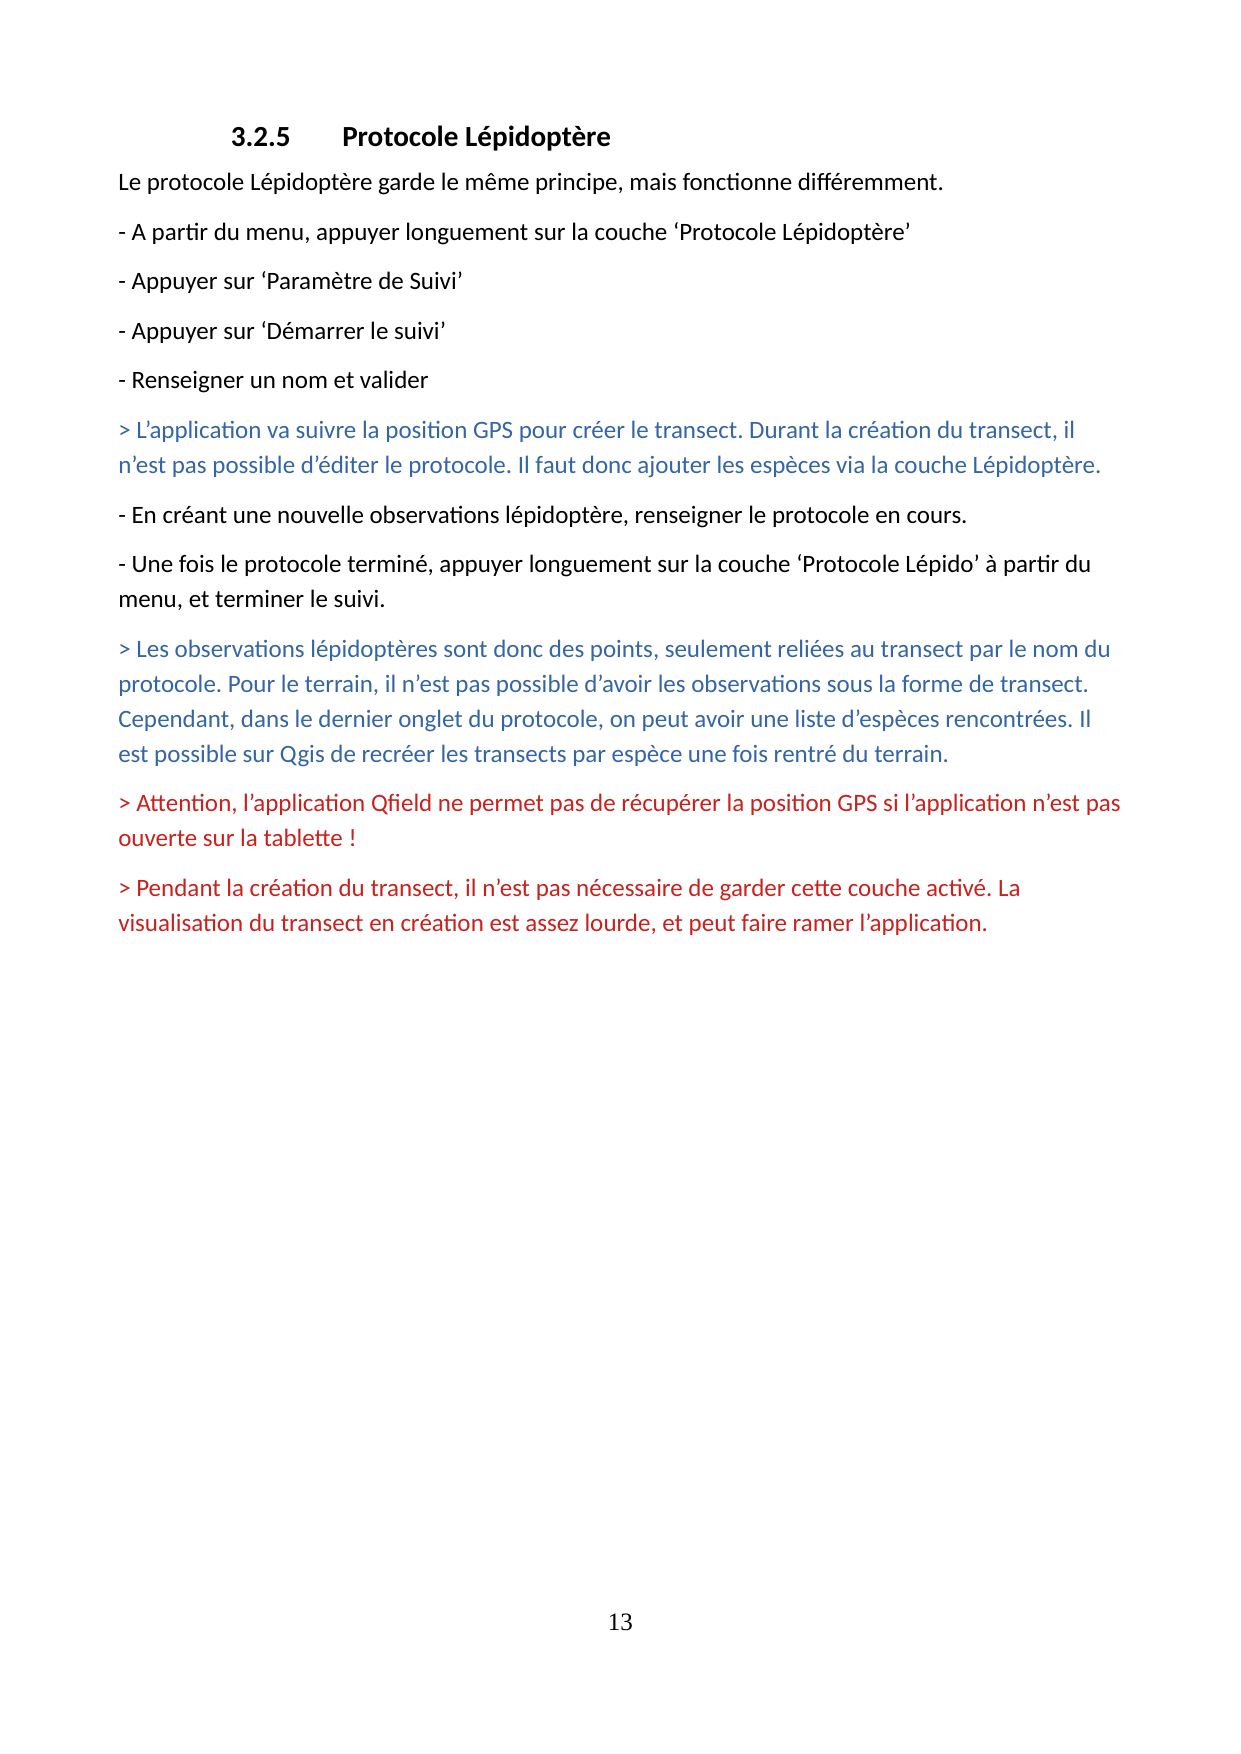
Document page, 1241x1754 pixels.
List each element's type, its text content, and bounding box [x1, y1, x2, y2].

text Le protocole Lépidoptère garde le même principe, mais fonctionne différemment. [118, 166, 1122, 197]
text - Appuyer sur ‘Paramètre de Suivi’ [118, 265, 1122, 296]
subtitle Protocole Lépidoptère [231, 118, 1122, 154]
text - Renseigner un nom et valider [118, 364, 1122, 395]
text > Attention, l’application Qfield ne permet pas de récupérer la position GPS si l’application n’est pas ouverte sur la tablette ! [118, 787, 1122, 853]
text - A partir du menu, appuyer longuement sur la couche ‘Protocole Lépidoptère’ [118, 216, 1122, 246]
text - En créant une nouvelle observations lépidoptère, renseigner le protocole en cours. [118, 499, 1122, 529]
text > Les observations lépidoptères sont donc des points, seulement reliées au transect par le nom du protocole. Pour le terrain, il n’est pas possible d’avoir les observations sous la forme de transect. Cependant, dans le dernier onglet du protocole, on peut avoir une liste d’espèces rencontrées. Il est possible sur Qgis de recréer les transects par espèce une fois rentré du terrain. [118, 633, 1122, 768]
text - Appuyer sur ‘Démarrer le suivi’ [118, 315, 1122, 346]
text - Une fois le protocole terminé, appuyer longuement sur la couche ‘Protocole Lépido’ à partir du menu, et terminer le suivi. [118, 548, 1122, 614]
text > Pendant la création du transect, il n’est pas nécessaire de garder cette couche activé. La visualisation du transect en création est assez lourde, et peut faire ramer l’application. [118, 872, 1122, 938]
text > L’application va suivre la position GPS pour créer le transect. Durant la création du transect, il n’est pas possible d’éditer le protocole. Il faut donc ajouter les espèces via la couche Lépidoptère. [118, 414, 1122, 480]
